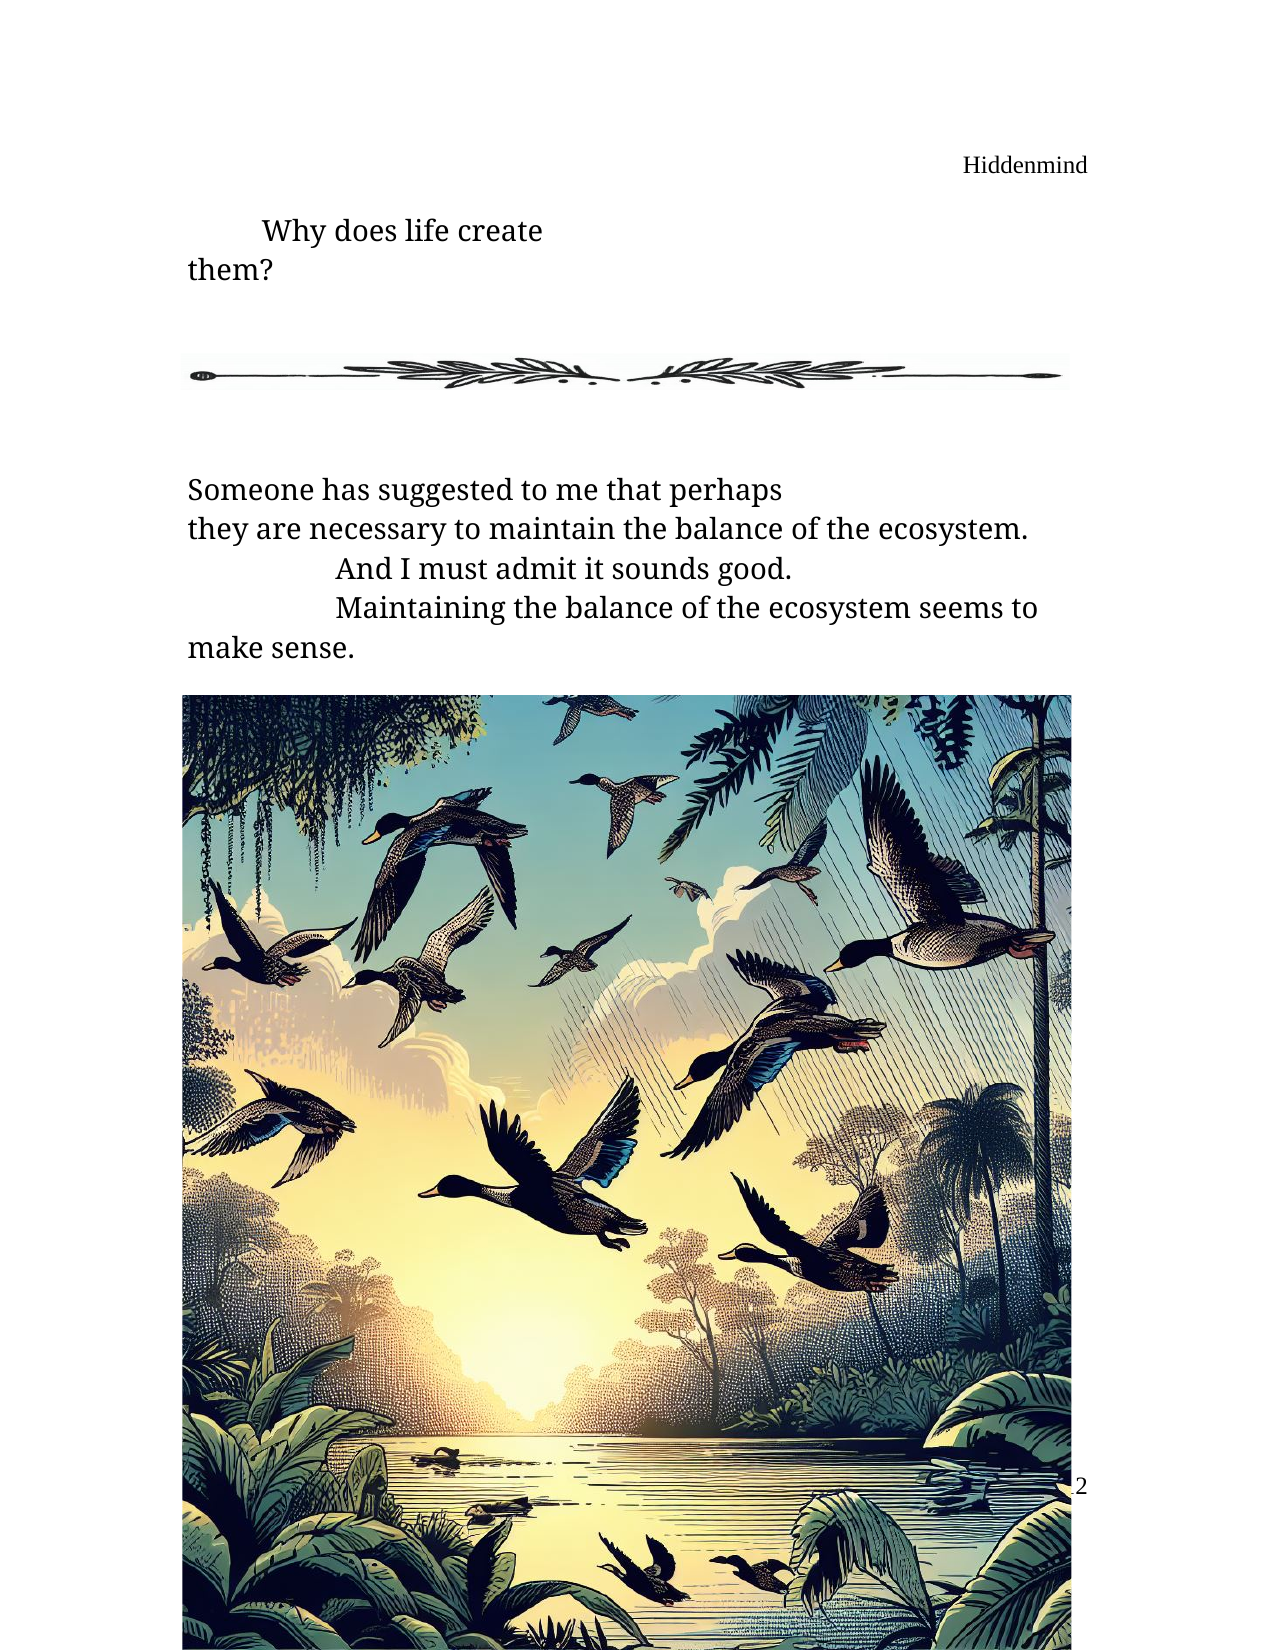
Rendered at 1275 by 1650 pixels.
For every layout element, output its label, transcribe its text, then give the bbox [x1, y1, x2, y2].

text Someone has suggested to me that perhaps [187, 469, 1087, 508]
text Why does life create them? [187, 210, 622, 289]
text Maintaining the balance of the ecosystem seems to make sense. [187, 588, 1087, 667]
text after all? [1072, 786, 1087, 826]
text And I must admit it sounds good. [187, 548, 1087, 588]
picture [180, 353, 1070, 390]
text they are necessary to maintain the balance of the ecosystem. [187, 508, 1087, 548]
text However, what is the need for [1072, 707, 1087, 747]
picture [182, 695, 1072, 1650]
